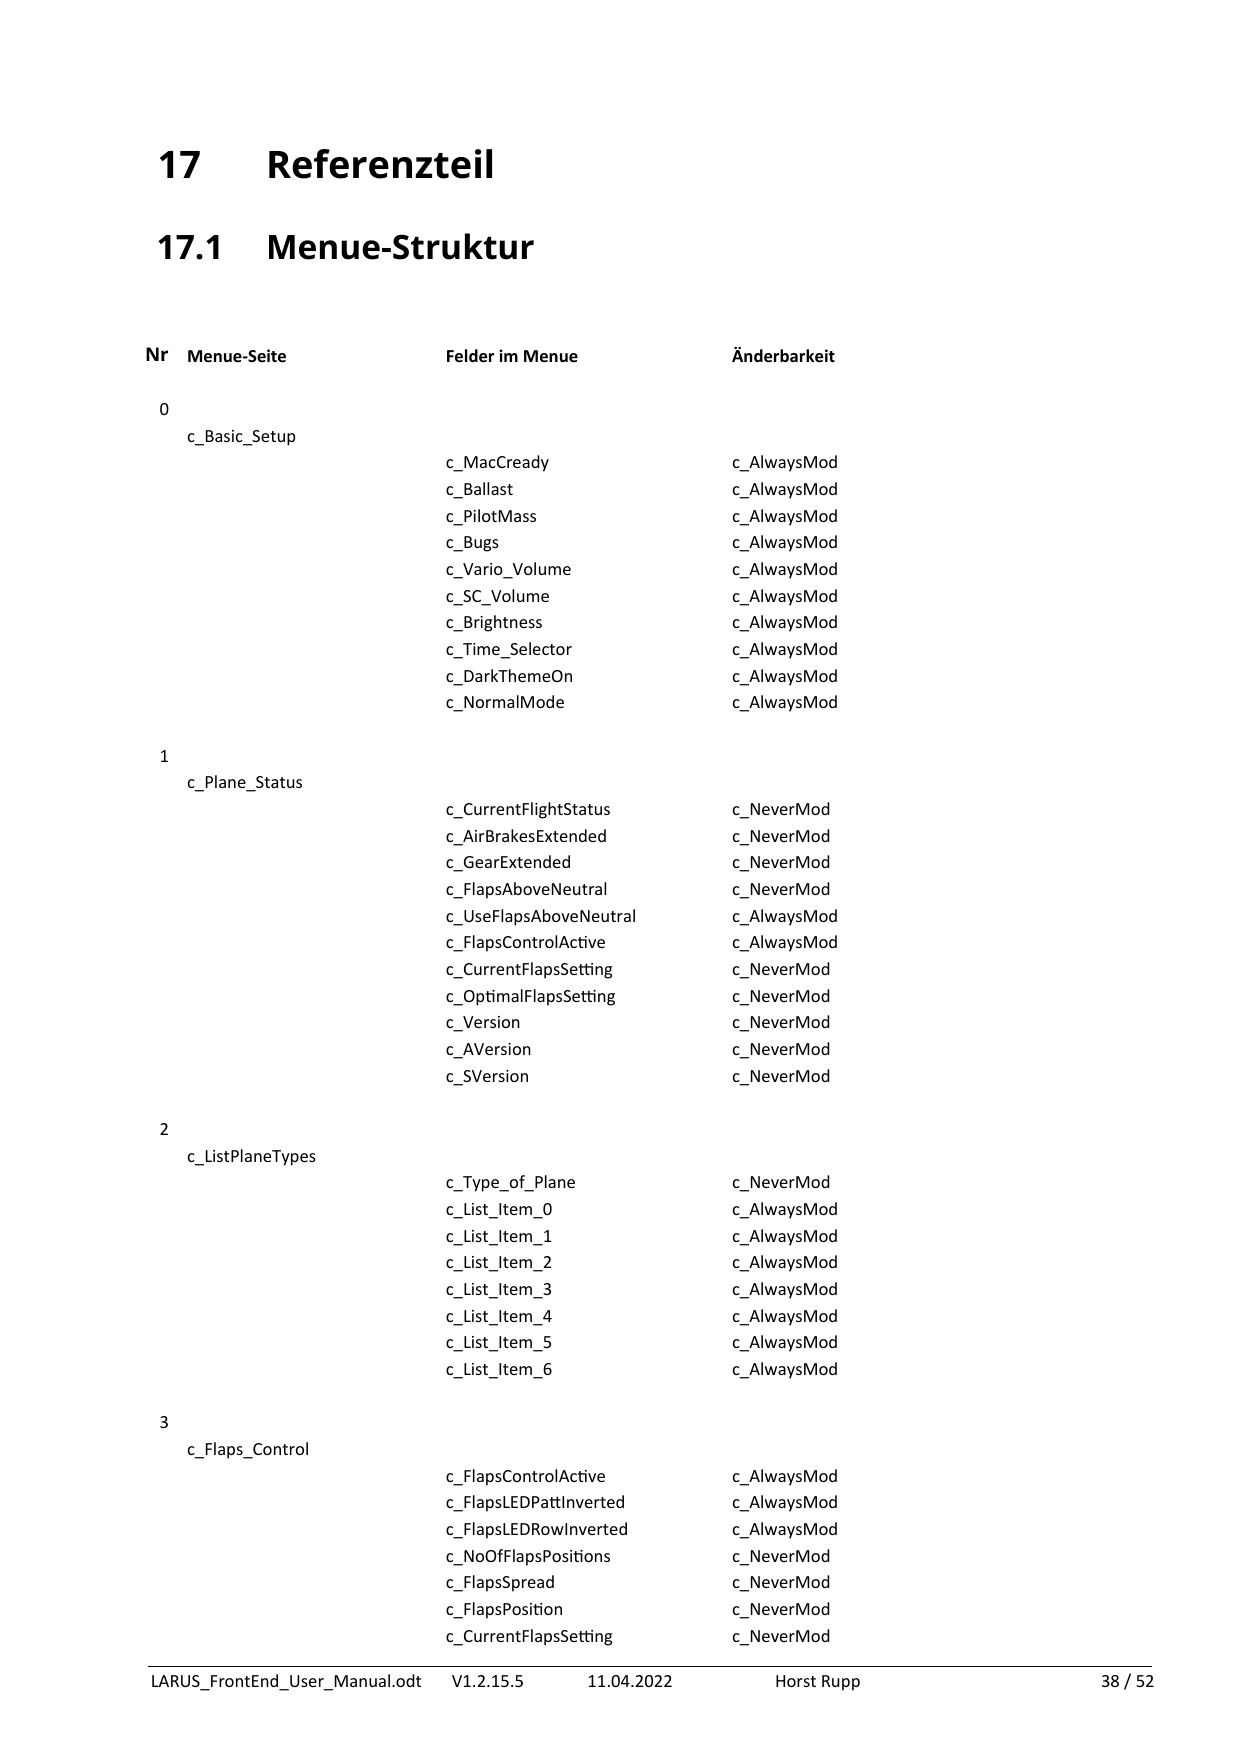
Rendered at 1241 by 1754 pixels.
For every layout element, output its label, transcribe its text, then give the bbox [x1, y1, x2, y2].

table_cell [141, 847, 184, 873]
table_cell c_AlwaysMod [729, 1193, 913, 1220]
table_cell [141, 820, 184, 847]
table_cell 2 [141, 1113, 184, 1140]
table_cell [184, 500, 442, 527]
table_cell c_List_Item_5 [443, 1327, 729, 1353]
table_cell [184, 1380, 442, 1407]
table_cell [184, 900, 442, 927]
table_cell [443, 367, 729, 393]
table_cell [443, 420, 729, 447]
table_cell [184, 553, 442, 580]
table_cell [184, 580, 442, 607]
table_cell [141, 1567, 184, 1593]
table_cell [184, 687, 442, 713]
table_cell c_AlwaysMod [729, 553, 913, 580]
table_cell [184, 633, 442, 660]
table_cell c_AlwaysMod [729, 1220, 913, 1247]
table_cell c_AlwaysMod [729, 687, 913, 713]
table_cell c_AlwaysMod [729, 580, 913, 607]
table_cell [184, 1460, 442, 1487]
table_cell c_FlapsLEDPattInverted [443, 1487, 729, 1513]
table_cell c_AlwaysMod [729, 1273, 913, 1300]
table_cell [141, 1540, 184, 1567]
table_cell c_List_Item_6 [443, 1353, 729, 1380]
table_cell [141, 687, 184, 713]
table_cell [141, 900, 184, 927]
table_cell [141, 1033, 184, 1060]
table_header Felder im Menue [443, 333, 729, 367]
table_cell [184, 1567, 442, 1593]
table_cell c_FlapsControlActive [443, 1460, 729, 1487]
table_cell c_List_Item_2 [443, 1247, 729, 1273]
table_cell [141, 767, 184, 793]
table_cell [729, 1087, 913, 1113]
table_cell [141, 1487, 184, 1513]
table_cell c_List_Item_1 [443, 1220, 729, 1247]
table_cell [184, 1220, 442, 1247]
table_cell 0 [141, 393, 184, 420]
table_cell [141, 420, 184, 447]
table_cell [184, 1087, 442, 1113]
table_cell c_NeverMod [729, 1593, 913, 1620]
table_cell [443, 767, 729, 793]
table_cell [443, 1113, 729, 1140]
table_cell c_AlwaysMod [729, 500, 913, 527]
table_cell [141, 1593, 184, 1620]
table_cell [184, 1513, 442, 1540]
table_cell c_AlwaysMod [729, 1247, 913, 1273]
table_cell [184, 1593, 442, 1620]
table_cell c_NeverMod [729, 873, 913, 900]
table_cell c_NormalMode [443, 687, 729, 713]
table_cell [184, 1273, 442, 1300]
table_cell c_NeverMod [729, 1060, 913, 1087]
table_cell c_SVersion [443, 1060, 729, 1087]
table_cell [184, 1620, 442, 1647]
table_cell c_NeverMod [729, 1567, 913, 1593]
table_cell c_NeverMod [729, 1033, 913, 1060]
table_cell c_NoOfFlapsPositions [443, 1540, 729, 1567]
table_cell [184, 1247, 442, 1273]
table_cell [184, 1193, 442, 1220]
table_cell [141, 1007, 184, 1033]
table_cell [443, 740, 729, 767]
table_cell [141, 447, 184, 473]
table_cell [141, 1460, 184, 1487]
table_cell [184, 740, 442, 767]
table_cell c_AlwaysMod [729, 900, 913, 927]
table_cell c_AlwaysMod [729, 473, 913, 500]
table_cell c_AlwaysMod [729, 633, 913, 660]
table_cell c_NeverMod [729, 1540, 913, 1567]
table_cell c_Ballast [443, 473, 729, 500]
table_cell [184, 873, 442, 900]
table_cell [141, 580, 184, 607]
table_cell [141, 1273, 184, 1300]
table_cell c_OptimalFlapsSetting [443, 980, 729, 1007]
table_cell c_Flaps_Control [184, 1433, 442, 1460]
table_cell [141, 1220, 184, 1247]
table_cell 3 [141, 1407, 184, 1433]
table_cell [443, 1380, 729, 1407]
table_cell c_DarkThemeOn [443, 660, 729, 687]
table_cell [184, 660, 442, 687]
table_cell [184, 393, 442, 420]
table_cell c_CurrentFlapsSetting [443, 1620, 729, 1647]
table_header Nr [141, 333, 184, 367]
table_cell [141, 873, 184, 900]
table_cell [729, 393, 913, 420]
table_cell [141, 1247, 184, 1273]
table_cell [729, 1433, 913, 1460]
table_cell [184, 820, 442, 847]
table_cell [184, 1113, 442, 1140]
table_cell [184, 927, 442, 953]
table_cell [443, 1433, 729, 1460]
subtitle Menue-Struktur [148, 223, 1152, 269]
table_cell [141, 1300, 184, 1327]
table_cell c_CurrentFlightStatus [443, 793, 729, 820]
table_cell c_NeverMod [729, 1007, 913, 1033]
table_cell [141, 1087, 184, 1113]
table_cell [184, 1327, 442, 1353]
table_cell c_AlwaysMod [729, 660, 913, 687]
table_cell c_List_Item_3 [443, 1273, 729, 1300]
table_cell c_FlapsAboveNeutral [443, 873, 729, 900]
table_cell c_Version [443, 1007, 729, 1033]
table_cell c_AlwaysMod [729, 527, 913, 553]
table_cell [184, 473, 442, 500]
table_cell [141, 553, 184, 580]
table_cell [141, 660, 184, 687]
table_cell [443, 1140, 729, 1167]
table_cell [729, 767, 913, 793]
table_cell [141, 1327, 184, 1353]
table_cell c_FlapsSpread [443, 1567, 729, 1593]
table_cell c_List_Item_4 [443, 1300, 729, 1327]
table_cell [141, 633, 184, 660]
table_cell c_Plane_Status [184, 767, 442, 793]
table_cell [729, 367, 913, 393]
table_cell [141, 1167, 184, 1193]
table_cell [141, 793, 184, 820]
table_cell c_Vario_Volume [443, 553, 729, 580]
table_cell c_MacCready [443, 447, 729, 473]
table_cell c_FlapsLEDRowInverted [443, 1513, 729, 1540]
table_cell [141, 953, 184, 980]
table_cell c_SC_Volume [443, 580, 729, 607]
table_cell [184, 793, 442, 820]
table_cell [184, 1540, 442, 1567]
table_cell [141, 607, 184, 633]
table_cell c_Bugs [443, 527, 729, 553]
table_cell [141, 1513, 184, 1540]
table_cell [141, 1620, 184, 1647]
table_cell [729, 740, 913, 767]
table_cell [141, 713, 184, 740]
table_cell [141, 1140, 184, 1167]
table_cell [141, 1060, 184, 1087]
table_cell c_AlwaysMod [729, 1300, 913, 1327]
table_cell c_NeverMod [729, 1620, 913, 1647]
table_cell [443, 713, 729, 740]
table_cell [443, 393, 729, 420]
table_cell [729, 1380, 913, 1407]
table_cell c_AlwaysMod [729, 447, 913, 473]
table_cell c_AlwaysMod [729, 1487, 913, 1513]
table_cell [729, 1113, 913, 1140]
table_header Menue-Seite [184, 333, 442, 367]
table_cell c_NeverMod [729, 793, 913, 820]
table_cell [184, 847, 442, 873]
table_cell c_NeverMod [729, 820, 913, 847]
table_cell c_NeverMod [729, 980, 913, 1007]
table_cell [184, 527, 442, 553]
table_cell [141, 1433, 184, 1460]
table_cell [141, 1353, 184, 1380]
table_cell [184, 1487, 442, 1513]
table_cell c_UseFlapsAboveNeutral [443, 900, 729, 927]
table_cell [141, 473, 184, 500]
table_cell [729, 1407, 913, 1433]
table_cell [141, 527, 184, 553]
table_cell [184, 980, 442, 1007]
subtitle Referenzteil [148, 138, 1128, 190]
table_cell c_ListPlaneTypes [184, 1140, 442, 1167]
table_cell [184, 1300, 442, 1327]
table_header Änderbarkeit [729, 333, 913, 367]
table_cell c_NeverMod [729, 847, 913, 873]
table_cell 1 [141, 740, 184, 767]
table_cell c_AlwaysMod [729, 1513, 913, 1540]
table_cell [141, 1380, 184, 1407]
table_cell [729, 1140, 913, 1167]
table_cell c_AirBrakesExtended [443, 820, 729, 847]
table_cell c_AlwaysMod [729, 927, 913, 953]
table_cell [729, 420, 913, 447]
table_cell c_FlapsControlActive [443, 927, 729, 953]
table_cell c_GearExtended [443, 847, 729, 873]
table_cell c_Basic_Setup [184, 420, 442, 447]
table_cell c_AVersion [443, 1033, 729, 1060]
table_cell [141, 367, 184, 393]
table_cell [443, 1087, 729, 1113]
table_cell c_List_Item_0 [443, 1193, 729, 1220]
table_cell c_AlwaysMod [729, 1327, 913, 1353]
table_cell c_NeverMod [729, 953, 913, 980]
table_cell [141, 980, 184, 1007]
table_cell c_PilotMass [443, 500, 729, 527]
table_cell [184, 607, 442, 633]
table_cell c_FlapsPosition [443, 1593, 729, 1620]
table_cell c_Brightness [443, 607, 729, 633]
table_cell [184, 367, 442, 393]
table_cell [184, 1407, 442, 1433]
table_cell [141, 500, 184, 527]
table_cell [184, 713, 442, 740]
table_cell c_AlwaysMod [729, 1353, 913, 1380]
table_cell [184, 447, 442, 473]
table_cell [184, 1033, 442, 1060]
table_cell [443, 1407, 729, 1433]
table_cell [184, 1007, 442, 1033]
table_cell c_Type_of_Plane [443, 1167, 729, 1193]
table_cell [729, 713, 913, 740]
table_cell c_NeverMod [729, 1167, 913, 1193]
table_cell [184, 1353, 442, 1380]
table_cell [184, 1167, 442, 1193]
table_cell c_Time_Selector [443, 633, 729, 660]
table_cell [184, 1060, 442, 1087]
table_cell [184, 953, 442, 980]
table_cell [141, 1193, 184, 1220]
table_cell c_AlwaysMod [729, 1460, 913, 1487]
table_cell [141, 927, 184, 953]
table_cell c_AlwaysMod [729, 607, 913, 633]
table_cell c_CurrentFlapsSetting [443, 953, 729, 980]
